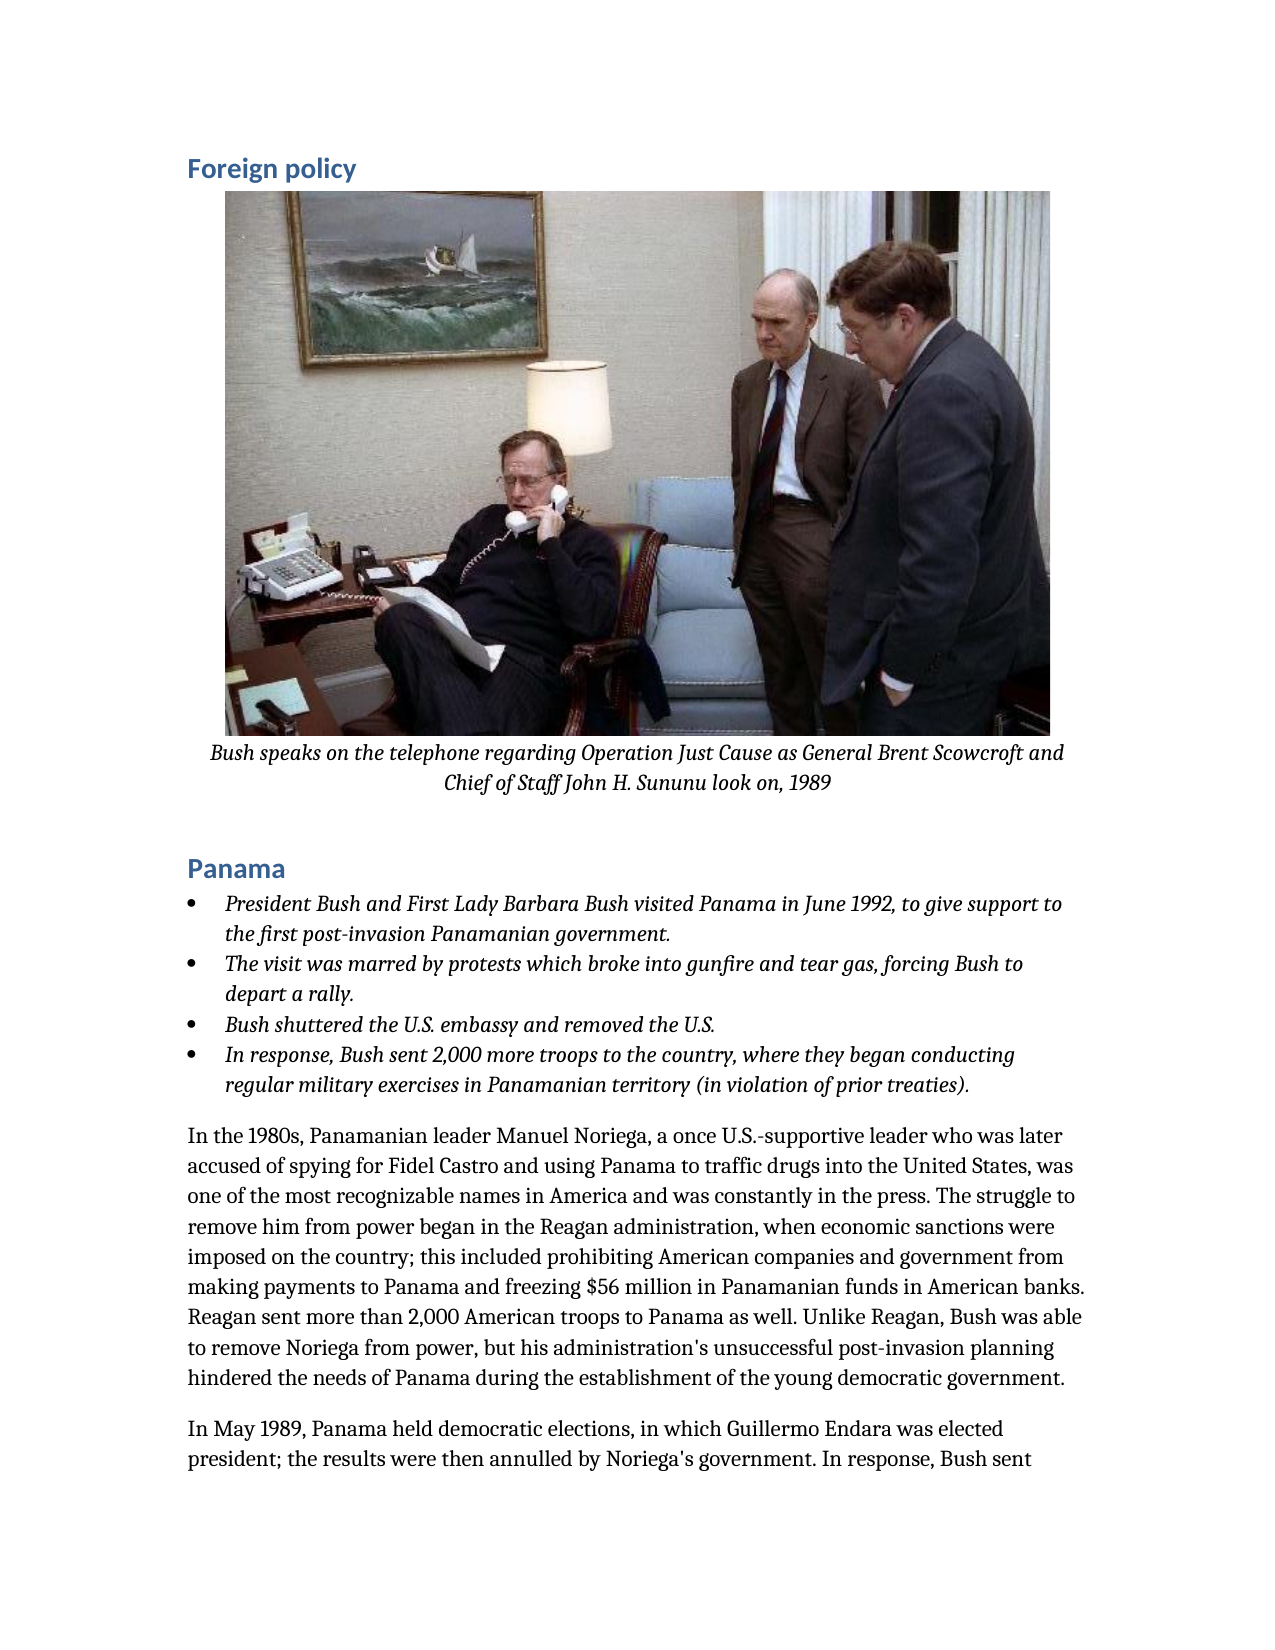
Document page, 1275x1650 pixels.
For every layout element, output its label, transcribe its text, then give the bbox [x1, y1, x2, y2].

picture [225, 191, 1050, 736]
list In response, Bush sent 2,000 more troops to the country, where they began conducting regular military exercises in Panamanian territory (in violation of prior treaties). [187, 1042, 1087, 1098]
subtitle Panama [187, 850, 1087, 885]
subtitle Foreign policy [187, 150, 1087, 186]
text Bush speaks on the telephone regarding Operation Just Cause as General Brent Scowcroft and Chief of Staff John H. Sununu look on, 1989 [187, 191, 1087, 796]
list President Bush and First Lady Barbara Bush visited Panama in June 1992, to give support to the first post-invasion Panamanian government. [187, 891, 1087, 947]
list The visit was marred by protests which broke into gunfire and tear gas, forcing Bush to depart a rally. [187, 951, 1087, 1008]
text In the 1980s, Panamanian leader Manuel Noriega, a once U.S.-supportive leader who was later accused of spying for Fidel Castro and using Panama to traffic drugs into the United States, was one of the most recognizable names in America and was constantly in the press. The struggle to remove him from power began in the Reagan administration, when economic sanctions were imposed on the country; this included prohibiting American companies and government from making payments to Panama and freezing $56 million in Panamanian funds in American banks. Reagan sent more than 2,000 American troops to Panama as well. Unlike Reagan, Bush was able to remove Noriega from power, but his administration's unsuccessful post-invasion planning hindered the needs of Panama during the establishment of the young democratic government. [187, 1123, 1087, 1391]
text In May 1989, Panama held democratic elections, in which Guillermo Endara was elected president; the results were then annulled by Noriega's government. In response, Bush sent [187, 1416, 1087, 1472]
list Bush shuttered the U.S. embassy and removed the U.S. [187, 1011, 1087, 1038]
